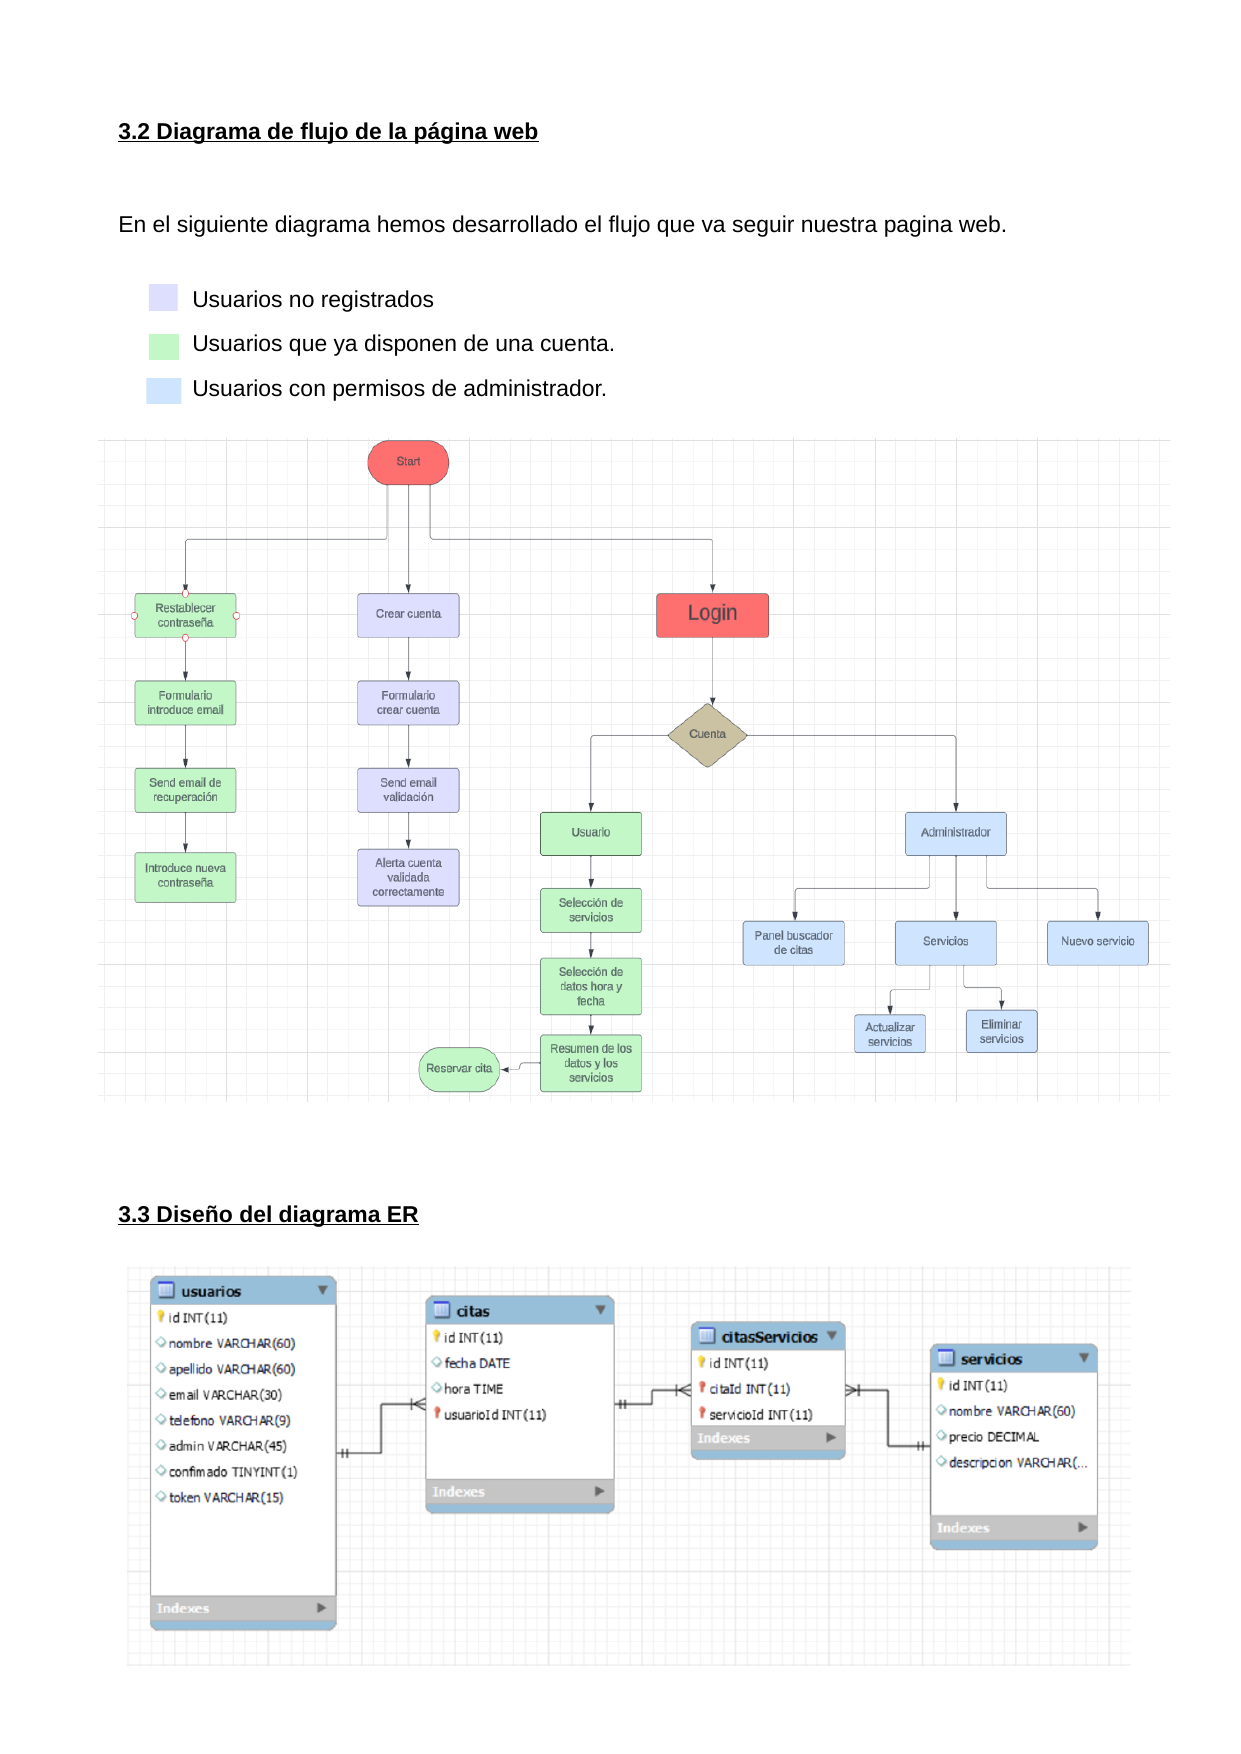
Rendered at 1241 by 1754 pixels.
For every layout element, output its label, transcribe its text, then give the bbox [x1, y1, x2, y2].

text 3.3 Diseño del diagrama ER [118, 1201, 1122, 1228]
picture [148, 284, 178, 311]
picture [146, 378, 182, 404]
text Usuarios que ya disponen de una cuenta. [118, 330, 1122, 357]
picture [126, 1266, 1131, 1666]
text 3.2 Diagrama de flujo de la página web [118, 118, 1122, 144]
text Usuarios no registrados [118, 286, 1122, 312]
picture [148, 334, 179, 360]
text En el siguiente diagrama hemos desarrollado el flujo que va seguir nuestra pagina web. [118, 211, 1122, 267]
text Usuarios con permisos de administrador. [118, 375, 1122, 401]
picture [98, 438, 1171, 1102]
